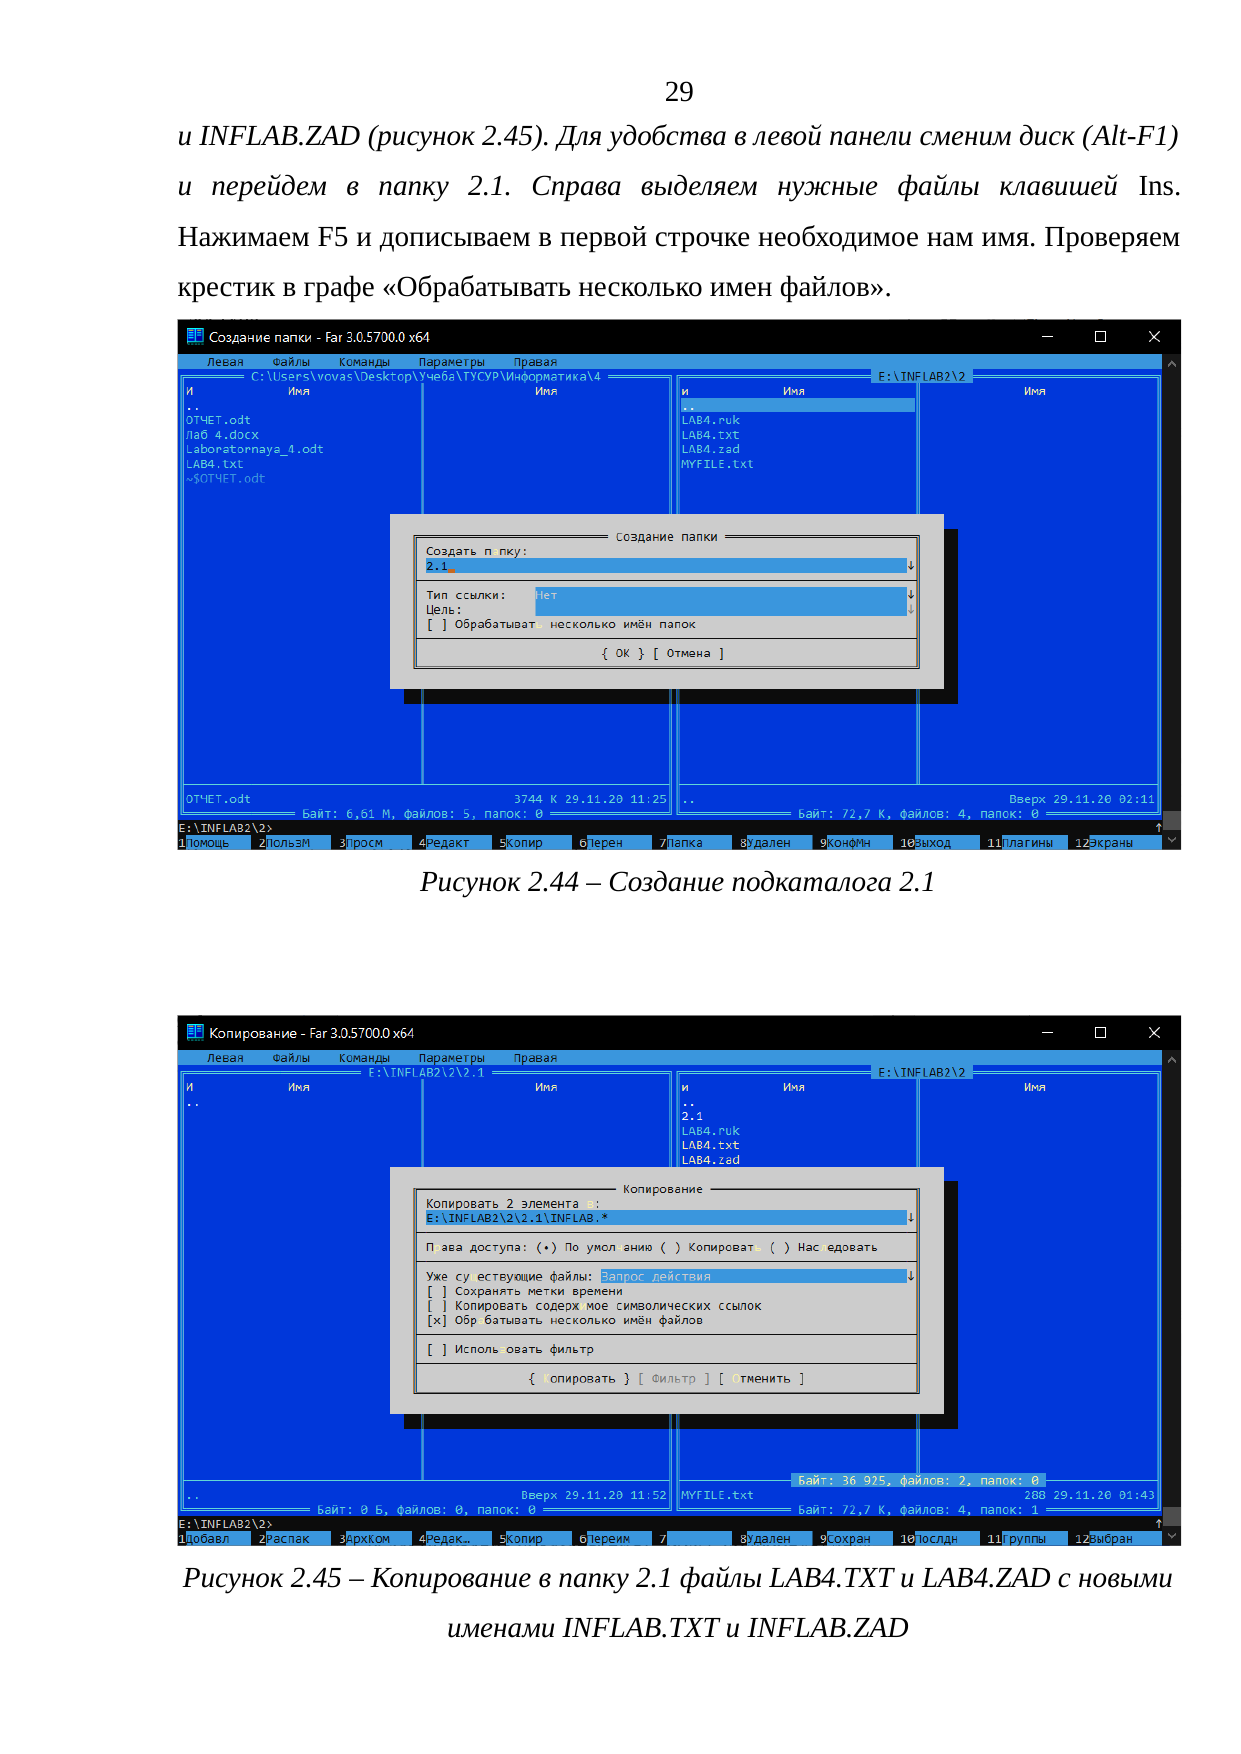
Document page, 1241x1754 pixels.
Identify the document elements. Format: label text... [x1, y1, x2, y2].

text и INFLAB.ZAD (рисунок 2.45). Для удобства в левой панели сменим диск (Alt-F1) и перейдем в папку 2.1. Справа выделяем нужные файлы клавишей Ins. Нажимаем F5 и дописываем в первой строчке необходимое нам имя. Проверяем крестик в графе «Обрабатывать несколько имен файлов». [177, 118, 1181, 303]
text Рисунок 2.44 – Создание подкаталога 2.1 [177, 864, 1181, 898]
text Рисунок 2.45 – Копирование в папку 2.1 файлы LAB4.TXT и LAB4.ZAD с новыми именами INFLAB.TXT и INFLAB.ZAD [177, 1560, 1181, 1644]
